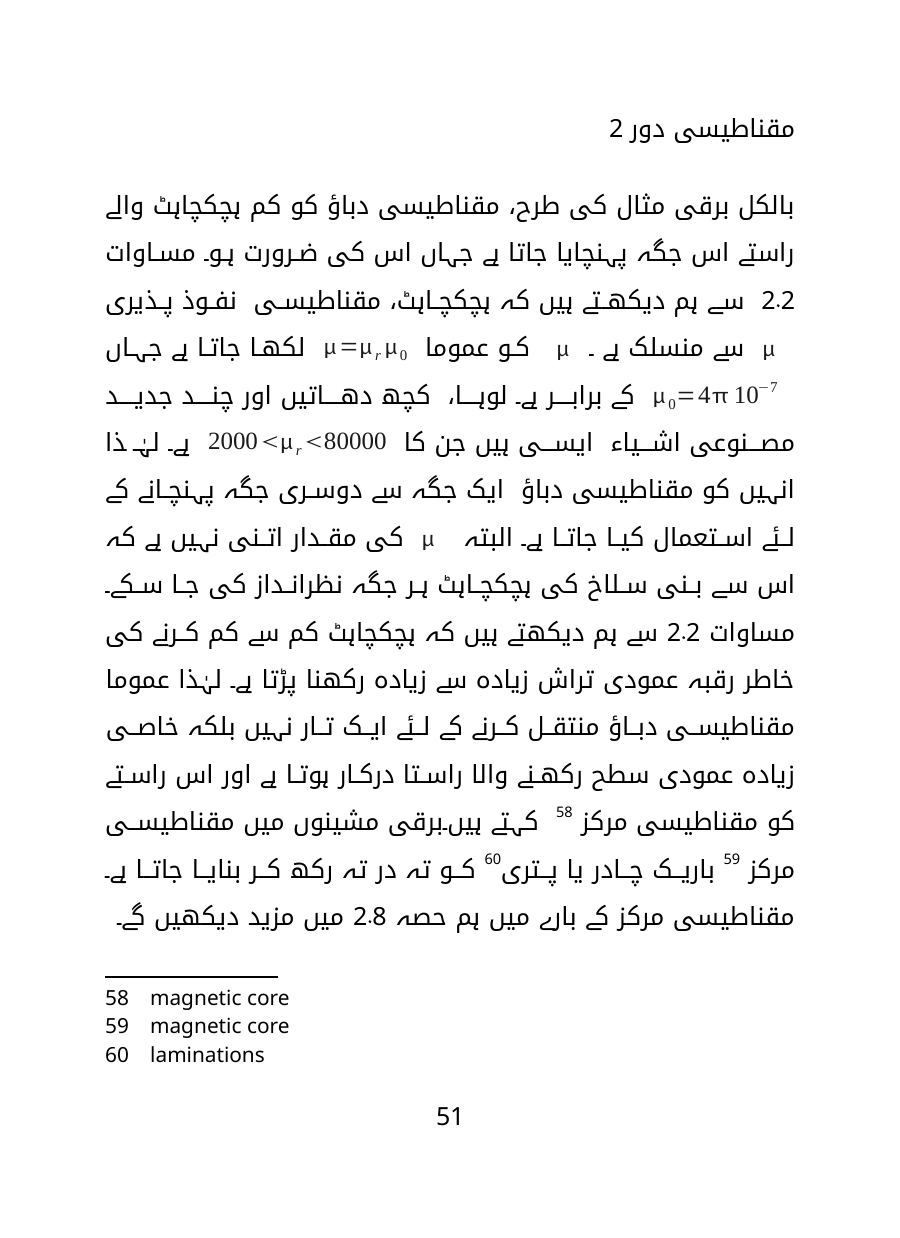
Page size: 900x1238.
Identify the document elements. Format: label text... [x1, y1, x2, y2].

text laminations [105, 1040, 795, 1068]
text magnetic core [105, 1012, 795, 1040]
text بالکل برقی مثال کی طرح، مقناطیسی دباؤ کو کم ہچکچاہٹ والے راستے اس جگہ پہنچایا جاتا ہے جہاں اس کی ضرورت ہو۔ مساوات 2.2 سے ہم دیکھتے ہیں کہ ہچکچاہٹ، مقناطیسی نفوذ پذیریسے منسلک ہے ۔ کو عمومالکھا جاتا ہے جہاں کے برابر ہے۔ لوہا، کچھ دھاتیں اور چند جدید مصنوعی اشیاء ایسی ہیں جن کاہے۔ لہٰذا انہیں کو مقناطیسی دباؤ ایک جگہ سے دوسری جگہ پہنچانے کے لئے استعمال کیا جاتا ہے۔ البتہ کی مقدار اتنی نہیں ہے کہ اس سے بنی سلاخ کی ہچکچاہٹ ہر جگہ نظرانداز کی جا سکے۔ مساوات 2.2 سے ہم دیکھتے ہیں کہ ہچکچاہٹ کم سے کم کرنے کی خاطر رقبہ عمودی تراش زیادہ سے زیادہ رکھنا پڑتا ہے۔ لہٰذا عموما مقناطیسی دباؤ منتقل کرنے کے لئے ایک تار نہیں بلکہ خاصی زیادہ عمودی سطح رکھنے والا راستا درکار ہوتا ہے اور اس راستے کو مقناطیسی مرکز کہتے ہیں۔برقی مشینوں میں مقناطیسی مرکز باریک چادر یا پتری کو تہ در تہ رکھ کر بنایا جاتا ہے۔ مقناطیسی مرکز کے بارے میں ہم حصہ 2.8 میں مزید دیکھیں گے۔ [105, 182, 795, 941]
text magnetic core [105, 983, 795, 1012]
